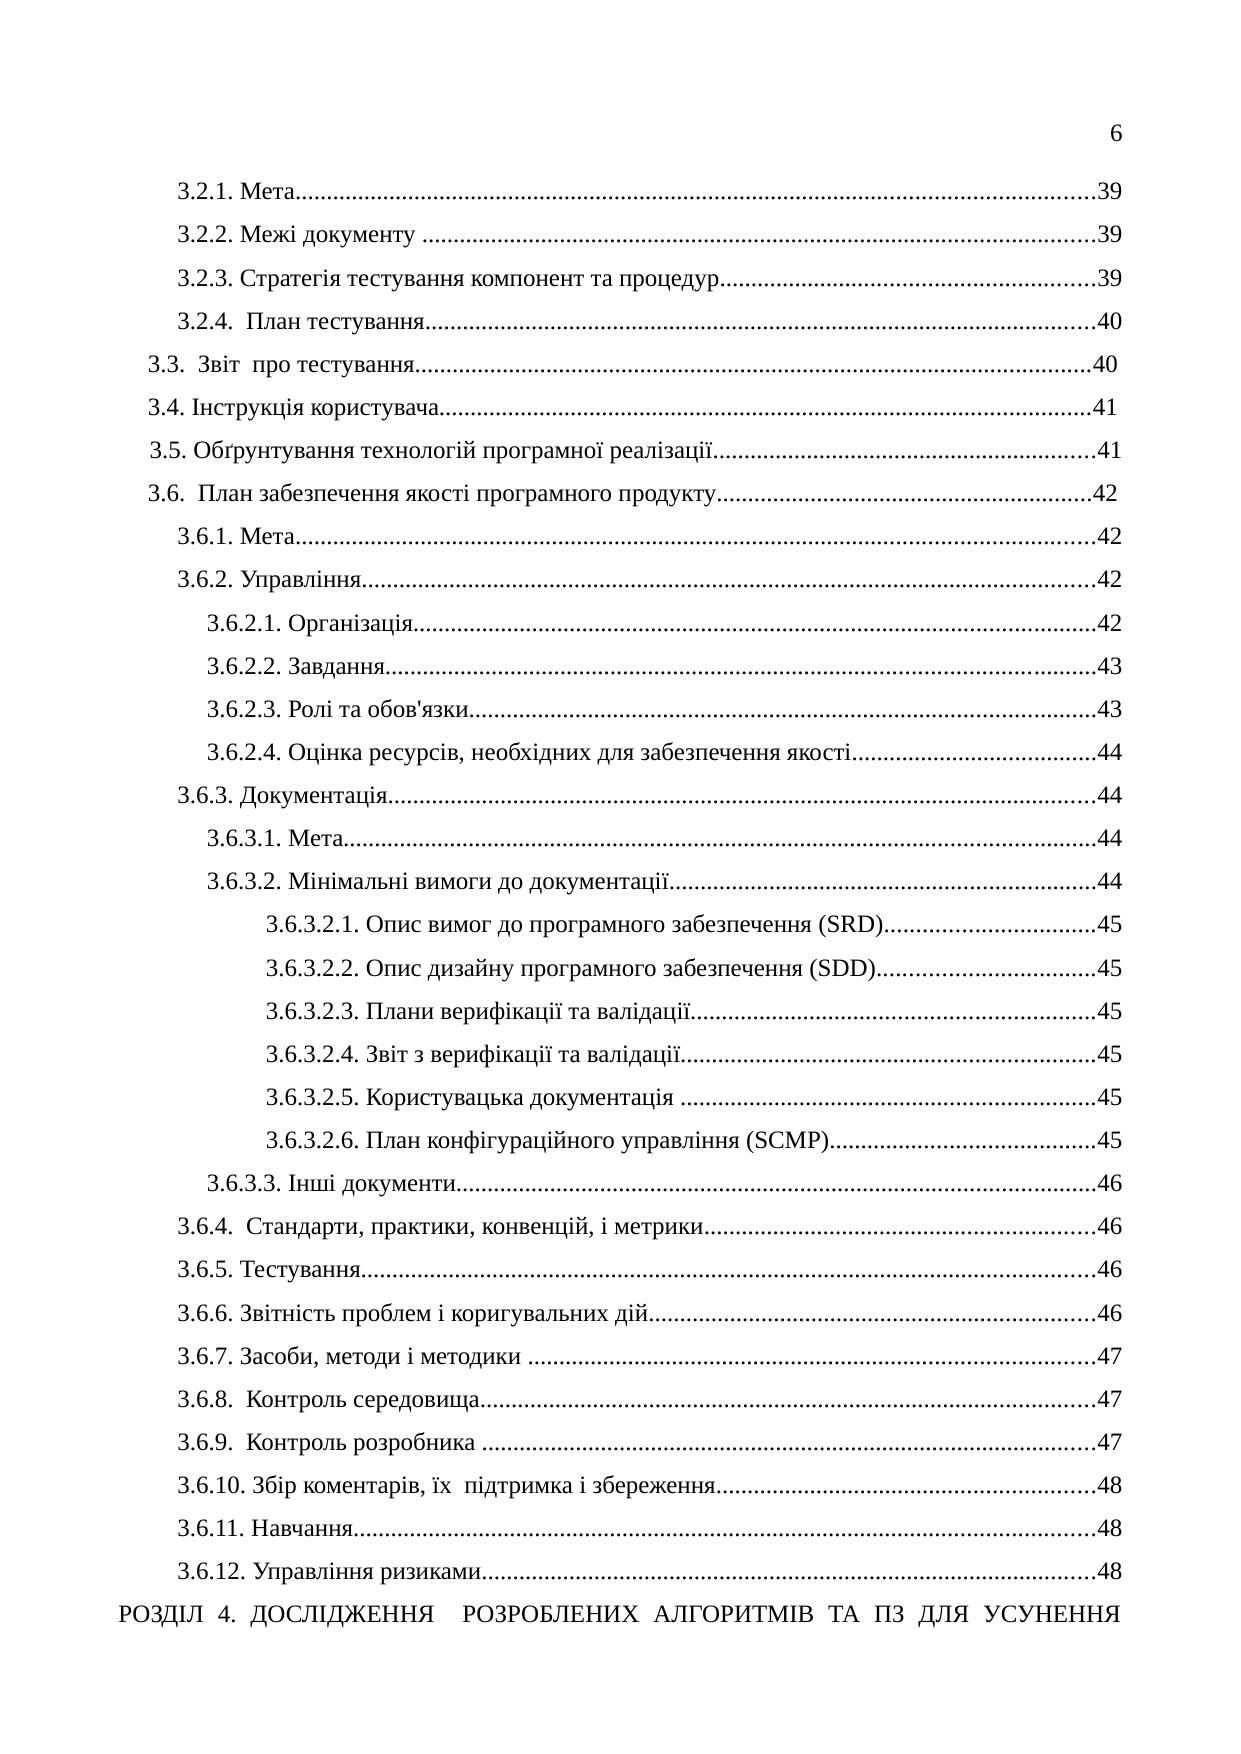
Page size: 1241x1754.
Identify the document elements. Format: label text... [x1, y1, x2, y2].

text 3.6.3.2. Мінімальні вимоги до документації 44 [207, 866, 1122, 895]
text РОЗДІЛ 4. ДОСЛІДЖЕННЯ РОЗРОБЛЕНИХ АЛГОРИТМІВ ТА ПЗ ДЛЯ УСУНЕННЯ [118, 1599, 1122, 1628]
text 3.6.3.2.6. План конфігураційного управління (SCMP) 45 [266, 1125, 1122, 1154]
text 3.6.2.3. Ролі та обов'язки 43 [207, 694, 1122, 723]
text 3.6.3.3. Інші документи 46 [207, 1168, 1122, 1197]
text 3.6.7. Засоби, методи і методики 47 [177, 1341, 1122, 1369]
text 3.6.9. Контроль розробника 47 [177, 1427, 1122, 1456]
text 3.6.1. Мета 42 [177, 521, 1122, 550]
text 3.5. Обґрунтування технологій програмної реалізації 41 [118, 435, 1122, 464]
text 3.2.1. Мета 39 [177, 176, 1122, 205]
text 3.6.10. Збір коментарів, їх підтримка і збереження 48 [177, 1470, 1122, 1499]
text 3.6.3.2.5. Користувацька документація 45 [266, 1082, 1122, 1111]
text 3.2.4. План тестування 40 [177, 306, 1122, 334]
text 3.6.12. Управління ризиками 48 [177, 1556, 1122, 1585]
text 3.6. План забезпечення якості програмного продукту 42 [148, 478, 1122, 507]
text 3.6.5. Тестування 46 [177, 1254, 1122, 1283]
text 3.6.3.2.4. Звіт з верифікації та валідації 45 [266, 1039, 1122, 1068]
text 3.6.11. Навчання 48 [177, 1513, 1122, 1542]
text 3.6.2.2. Завдання 43 [207, 651, 1122, 679]
text 3.6.3. Документація 44 [177, 780, 1122, 809]
text 3.2.3. Стратегія тестування компонент та процедур 39 [177, 263, 1122, 291]
text 3.6.4. Стандарти, практики, конвенцій, і метрики 46 [177, 1211, 1122, 1240]
text 3.6.2.4. Оцінка ресурсів, необхідних для забезпечення якості 44 [207, 737, 1122, 766]
text 3.6.3.1. Мета 44 [207, 823, 1122, 852]
text 3.6.2.1. Організація 42 [207, 608, 1122, 636]
text 3.6.8. Контроль середовища 47 [177, 1384, 1122, 1413]
text 3.6.2. Управління 42 [177, 564, 1122, 593]
text 3.6.3.2.3. Плани верифікації та валідації 45 [266, 996, 1122, 1024]
text 3.2.2. Межі документу 39 [177, 219, 1122, 248]
text 3.6.3.2.1. Опис вимог до програмного забезпечення (SRD) 45 [266, 909, 1122, 938]
text 3.6.6. Звітність проблем і коригувальних дій 46 [177, 1298, 1122, 1326]
text 3.4. Інструкція користувача 41 [148, 392, 1122, 421]
text 3.3. Звіт про тестування 40 [148, 349, 1122, 378]
text 3.6.3.2.2. Опис дизайну програмного забезпечення (SDD) 45 [266, 953, 1122, 981]
